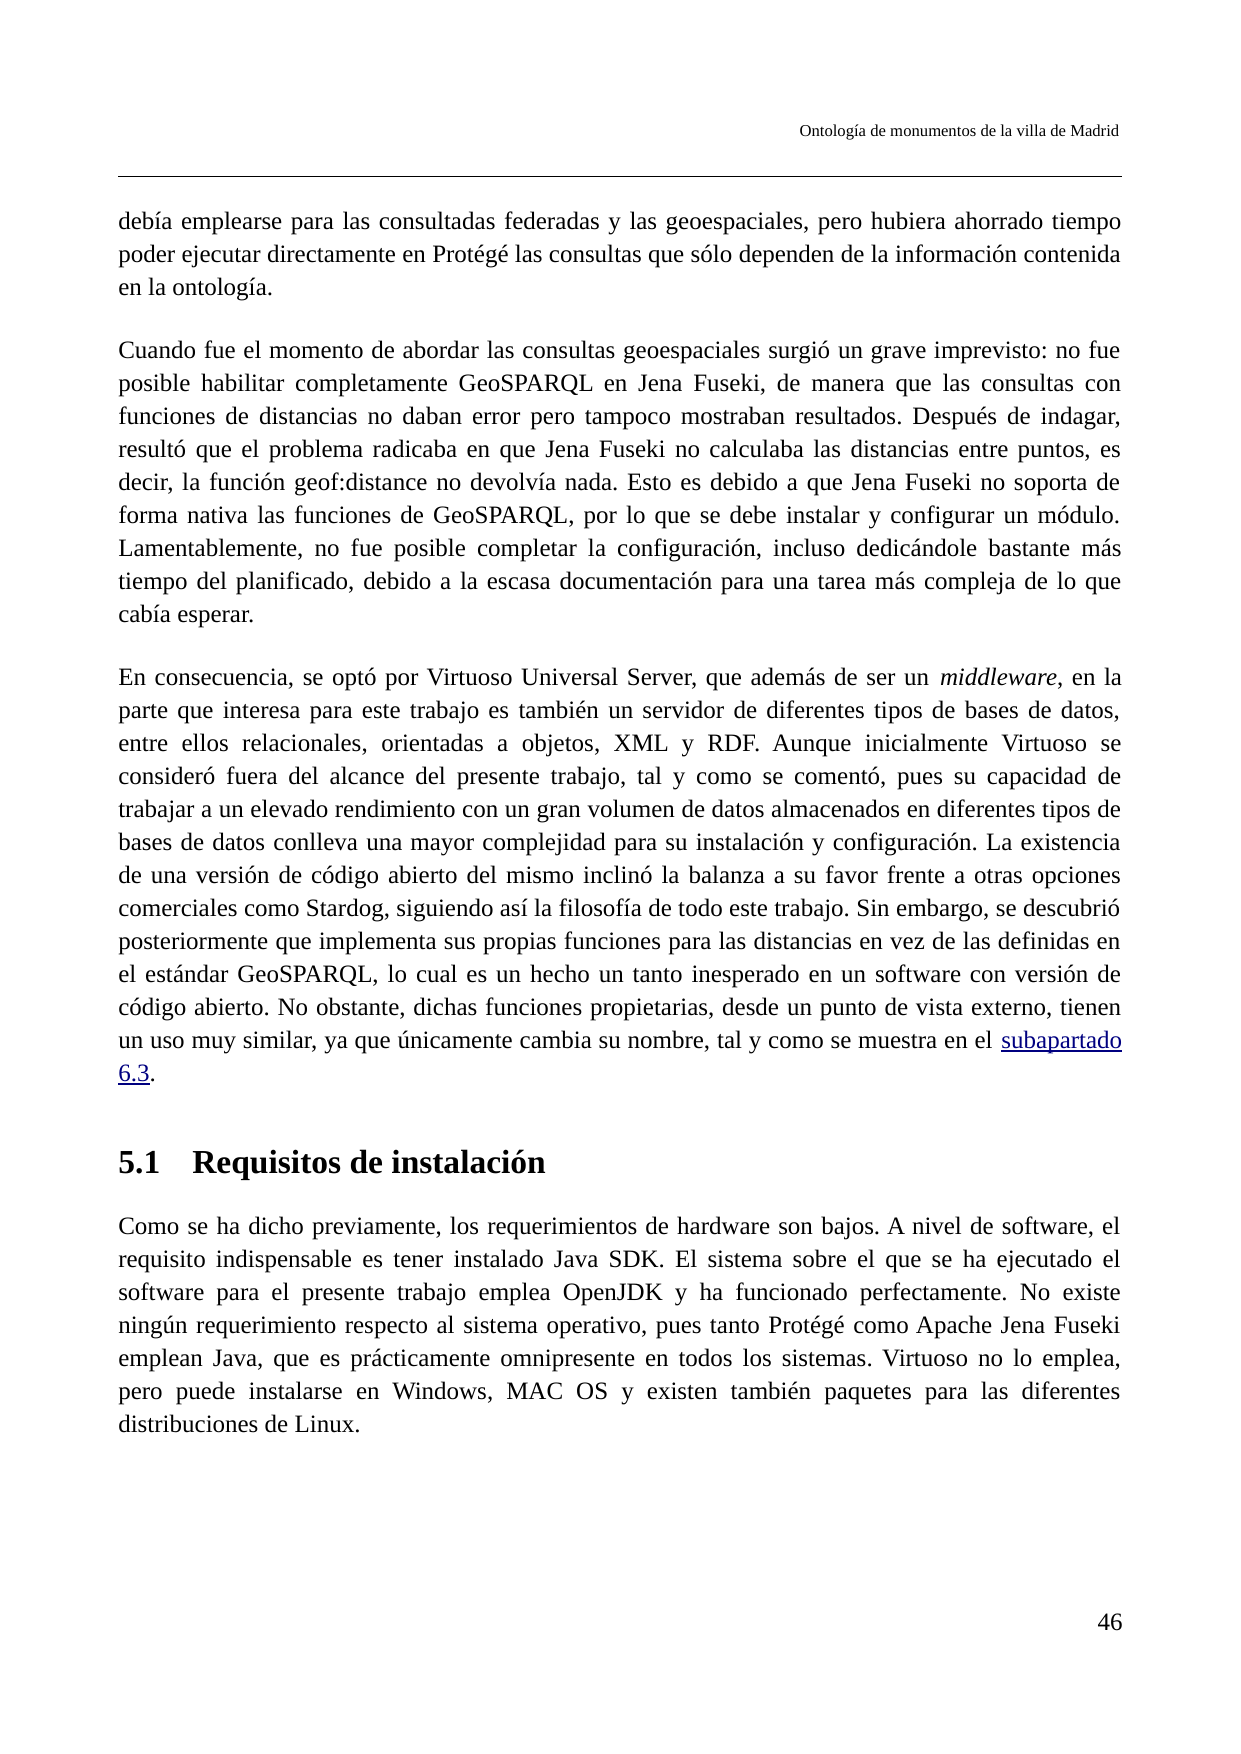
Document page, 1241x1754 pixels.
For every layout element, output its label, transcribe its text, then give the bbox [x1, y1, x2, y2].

text debía emplearse para las consultadas federadas y las geoespaciales, pero hubiera ahorrado tiempo poder ejecutar directamente en Protégé las consultas que sólo dependen de la información contenida en la ontología. [118, 206, 1122, 301]
subtitle Requisitos de instalación [118, 1142, 1122, 1181]
text Cuando fue el momento de abordar las consultas geoespaciales surgió un grave imprevisto: no fue posible habilitar completamente GeoSPARQL en Jena Fuseki, de manera que las consultas con funciones de distancias no daban error pero tampoco mostraban resultados. Después de indagar, resultó que el problema radicaba en que Jena Fuseki no calculaba las distancias entre puntos, es decir, la función geof:distance no devolvía nada. Esto es debido a que Jena Fuseki no soporta de forma nativa las funciones de GeoSPARQL, por lo que se debe instalar y configurar un módulo. Lamentablemente, no fue posible completar la configuración, incluso dedicándole bastante más tiempo del planificado, debido a la escasa documentación para una tarea más compleja de lo que cabía esperar. [118, 335, 1122, 628]
text Como se ha dicho previamente, los requerimientos de hardware son bajos. A nivel de software, el requisito indispensable es tener instalado Java SDK. El sistema sobre el que se ha ejecutado el software para el presente trabajo emplea OpenJDK y ha funcionado perfectamente. No existe ningún requerimiento respecto al sistema operativo, pues tanto Protégé como Apache Jena Fuseki emplean Java, que es prácticamente omnipresente en todos los sistemas. Virtuoso no lo emplea, pero puede instalarse en Windows, MAC OS y existen también paquetes para las diferentes distribuciones de Linux. [118, 1211, 1122, 1438]
text En consecuencia, se optó por Virtuoso Universal Server, que además de ser un middleware, en la parte que interesa para este trabajo es también un servidor de diferentes tipos de bases de datos, entre ellos relacionales, orientadas a objetos, XML y RDF. Aunque inicialmente Virtuoso se consideró fuera del alcance del presente trabajo, tal y como se comentó, pues su capacidad de trabajar a un elevado rendimiento con un gran volumen de datos almacenados en diferentes tipos de bases de datos conlleva una mayor complejidad para su instalación y configuración. La existencia de una versión de código abierto del mismo inclinó la balanza a su favor frente a otras opciones comerciales como Stardog, siguiendo así la filosofía de todo este trabajo. Sin embargo, se descubrió posteriormente que implementa sus propias funciones para las distancias en vez de las definidas en el estándar GeoSPARQL, lo cual es un hecho un tanto inesperado en un software con versión de código abierto. No obstante, dichas funciones propietarias, desde un punto de vista externo, tienen un uso muy similar, ya que únicamente cambia su nombre, tal y como se muestra en el subapartado 6.3. [118, 662, 1122, 1087]
